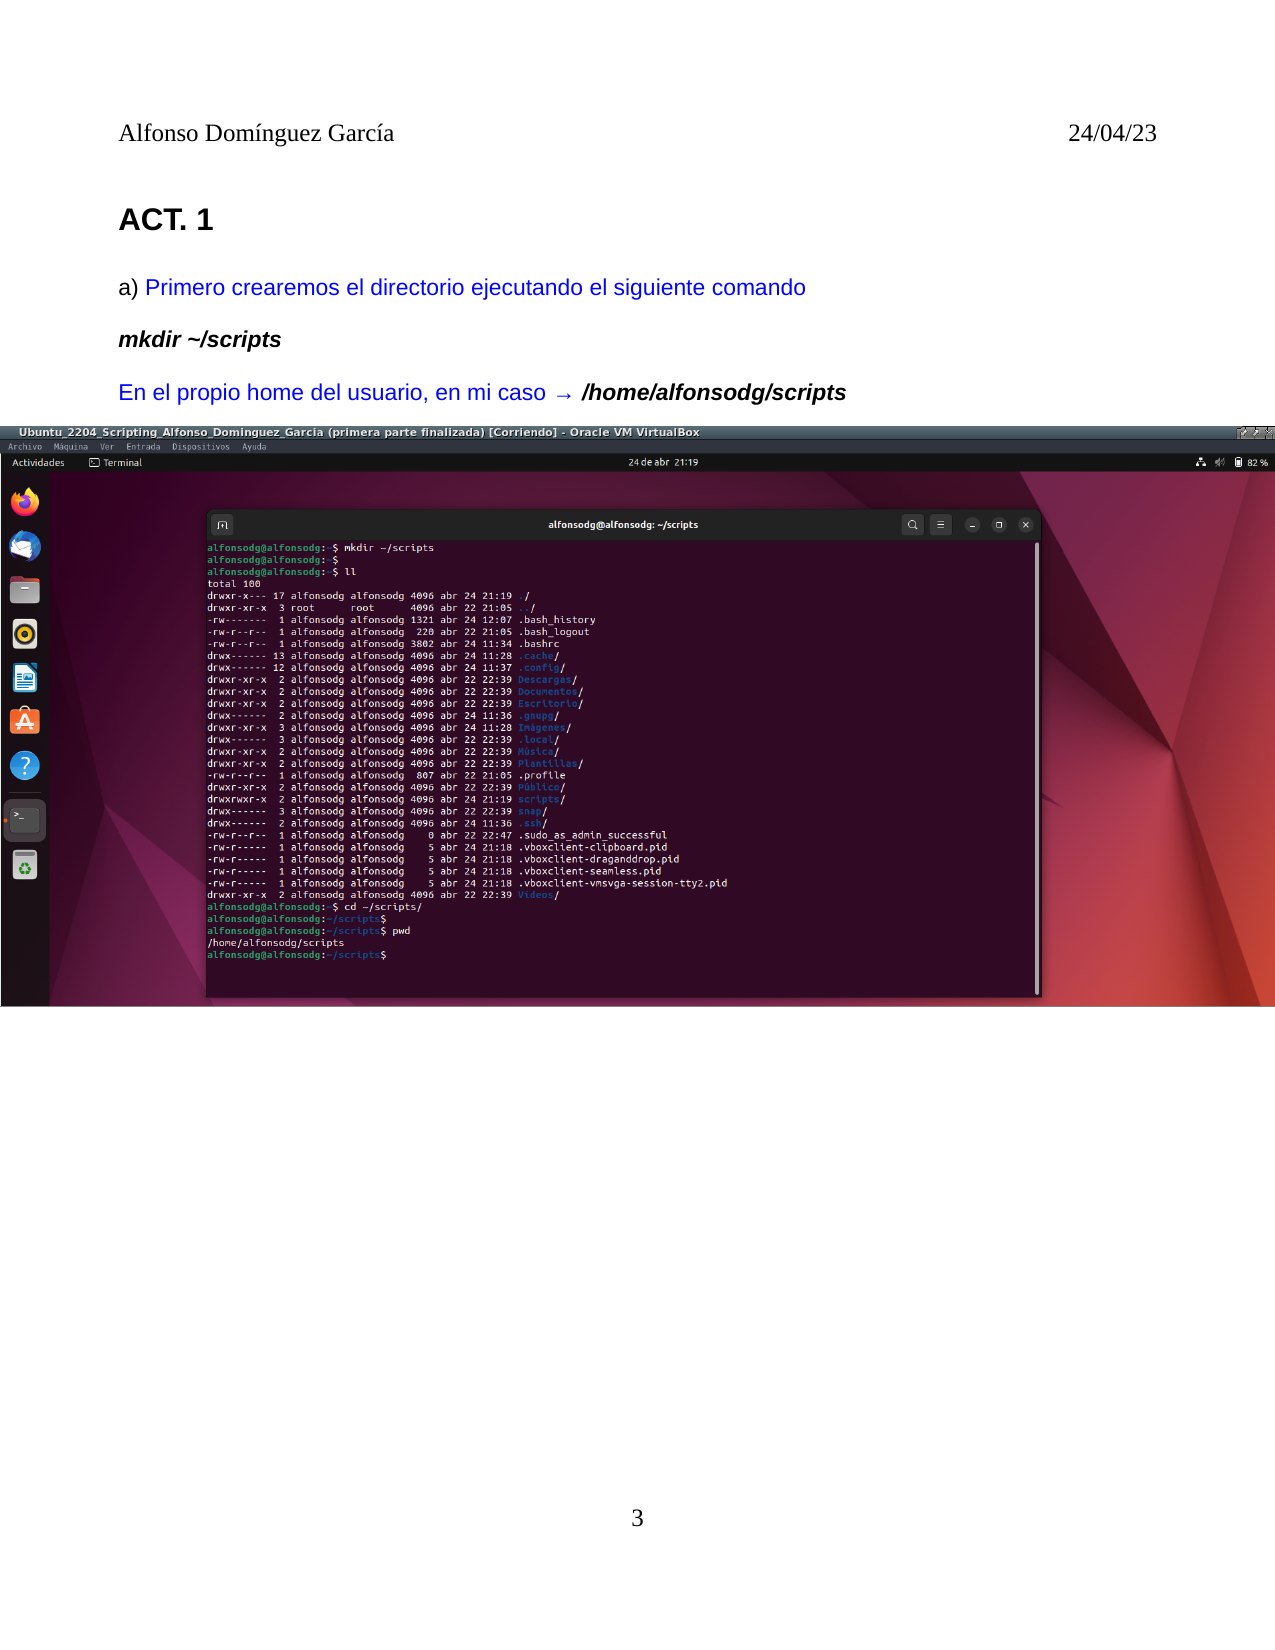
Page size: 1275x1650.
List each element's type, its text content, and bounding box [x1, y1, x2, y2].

picture [0, 426, 1275, 1007]
text a) Primero crearemos el directorio ejecutando el siguiente comando [118, 274, 1157, 300]
text En el propio home del usuario, en mi caso → /home/alfonsodg/scripts [118, 379, 1157, 406]
text mkdir ~/scripts [118, 326, 1157, 353]
title ACT. 1 [118, 201, 1157, 237]
